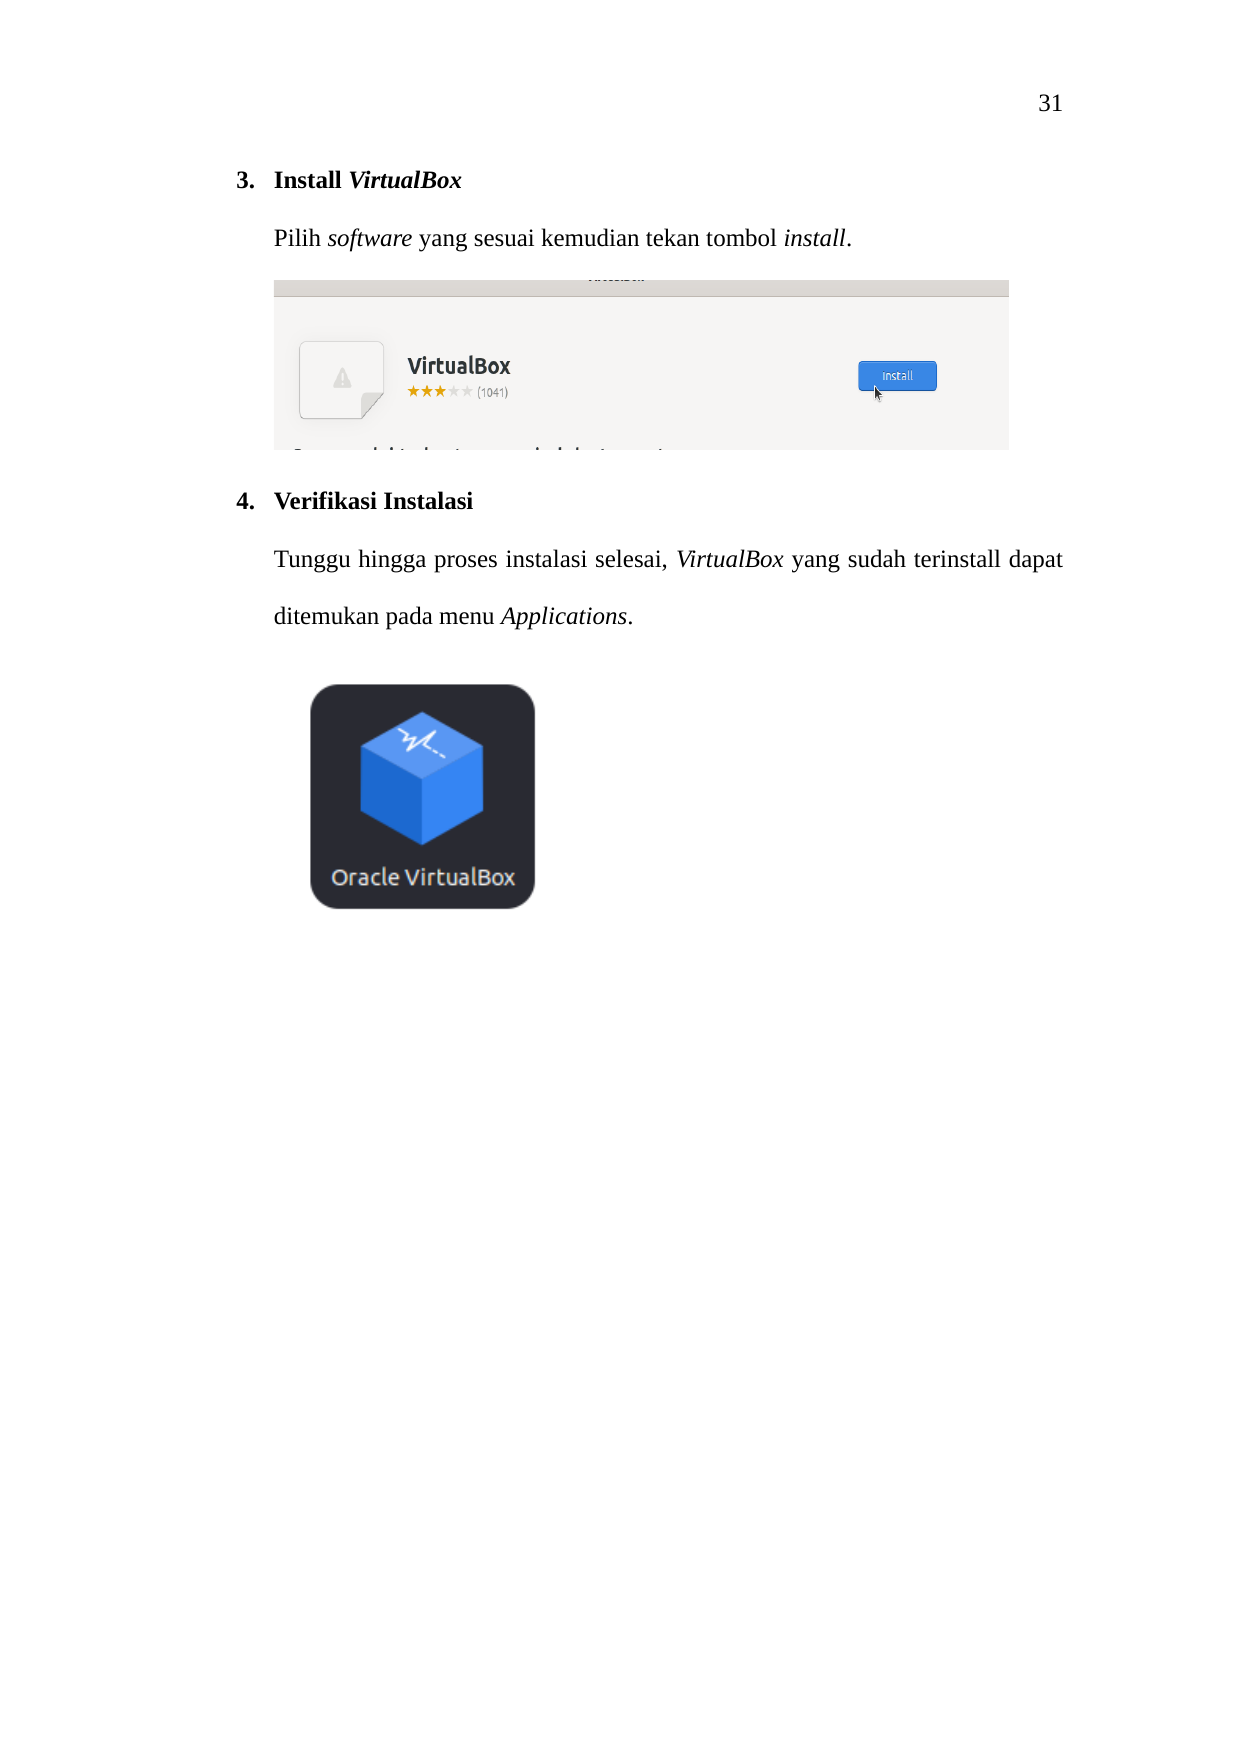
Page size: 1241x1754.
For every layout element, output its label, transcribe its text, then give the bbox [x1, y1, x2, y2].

picture [273, 280, 1009, 294]
picture [273, 658, 576, 928]
list Tunggu hingga proses instalasi selesai, VirtualBox yang sudah terinstall dapat ditemukan pada menu Applications. [236, 544, 1063, 630]
list Verifikasi Instalasi [236, 486, 1063, 515]
list Pilih software yang sesuai kemudian tekan tombol install. [236, 223, 1063, 252]
list Install VirtualBox [236, 165, 1063, 194]
